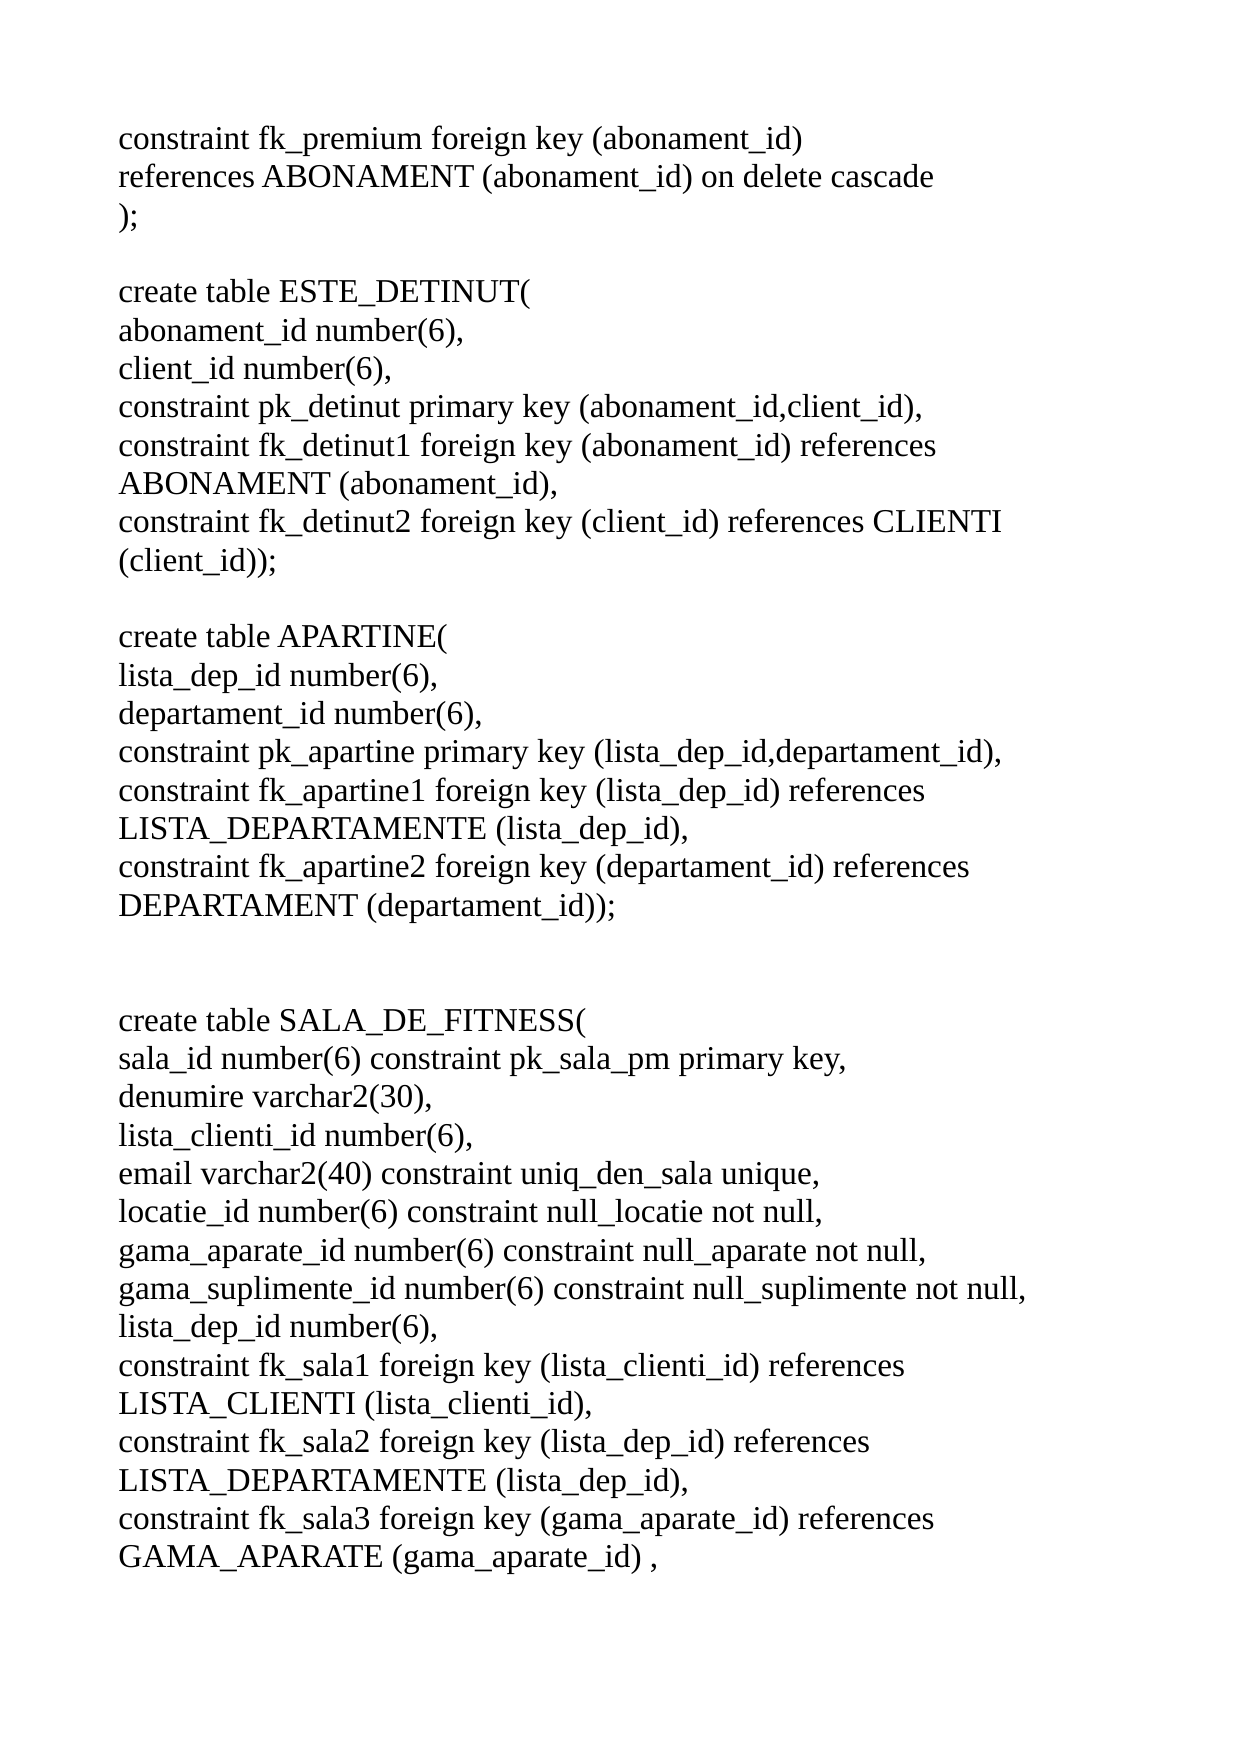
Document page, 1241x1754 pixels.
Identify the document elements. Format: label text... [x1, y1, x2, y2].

text ); [118, 195, 1122, 233]
text constraint fk_sala1 foreign key (lista_clienti_id) references LISTA_CLIENTI (lista_clienti_id), [118, 1345, 1122, 1421]
text create table APARTINE( [118, 616, 1122, 655]
text client_id number(6), [118, 348, 1122, 386]
text lista_dep_id number(6), [118, 1306, 1122, 1345]
text constraint pk_apartine primary key (lista_dep_id,departament_id), [118, 731, 1122, 770]
text email varchar2(40) constraint uniq_den_sala unique, [118, 1153, 1122, 1191]
text constraint fk_sala3 foreign key (gama_aparate_id) references GAMA_APARATE (gama_aparate_id) , [118, 1498, 1122, 1575]
text denumire varchar2(30), [118, 1076, 1122, 1115]
text constraint fk_detinut1 foreign key (abonament_id) references ABONAMENT (abonament_id), [118, 425, 1122, 501]
text create table SALA_DE_FITNESS( [118, 1000, 1122, 1038]
text sala_id number(6) constraint pk_sala_pm primary key, [118, 1038, 1122, 1076]
text constraint fk_premium foreign key (abonament_id) [118, 118, 1122, 156]
text departament_id number(6), [118, 693, 1122, 731]
text locatie_id number(6) constraint null_locatie not null, [118, 1191, 1122, 1230]
text constraint fk_apartine2 foreign key (departament_id) references DEPARTAMENT (departament_id)); [118, 846, 1122, 923]
text constraint fk_sala2 foreign key (lista_dep_id) references LISTA_DEPARTAMENTE (lista_dep_id), [118, 1421, 1122, 1498]
text gama_aparate_id number(6) constraint null_aparate not null, [118, 1230, 1122, 1268]
text abonament_id number(6), [118, 310, 1122, 348]
text lista_dep_id number(6), [118, 655, 1122, 693]
text references ABONAMENT (abonament_id) on delete cascade [118, 156, 1122, 195]
text constraint fk_detinut2 foreign key (client_id) references CLIENTI (client_id)); [118, 501, 1122, 578]
text lista_clienti_id number(6), [118, 1115, 1122, 1153]
text gama_suplimente_id number(6) constraint null_suplimente not null, [118, 1268, 1122, 1306]
text create table ESTE_DETINUT( [118, 271, 1122, 310]
text constraint pk_detinut primary key (abonament_id,client_id), [118, 386, 1122, 425]
text constraint fk_apartine1 foreign key (lista_dep_id) references LISTA_DEPARTAMENTE (lista_dep_id), [118, 770, 1122, 846]
